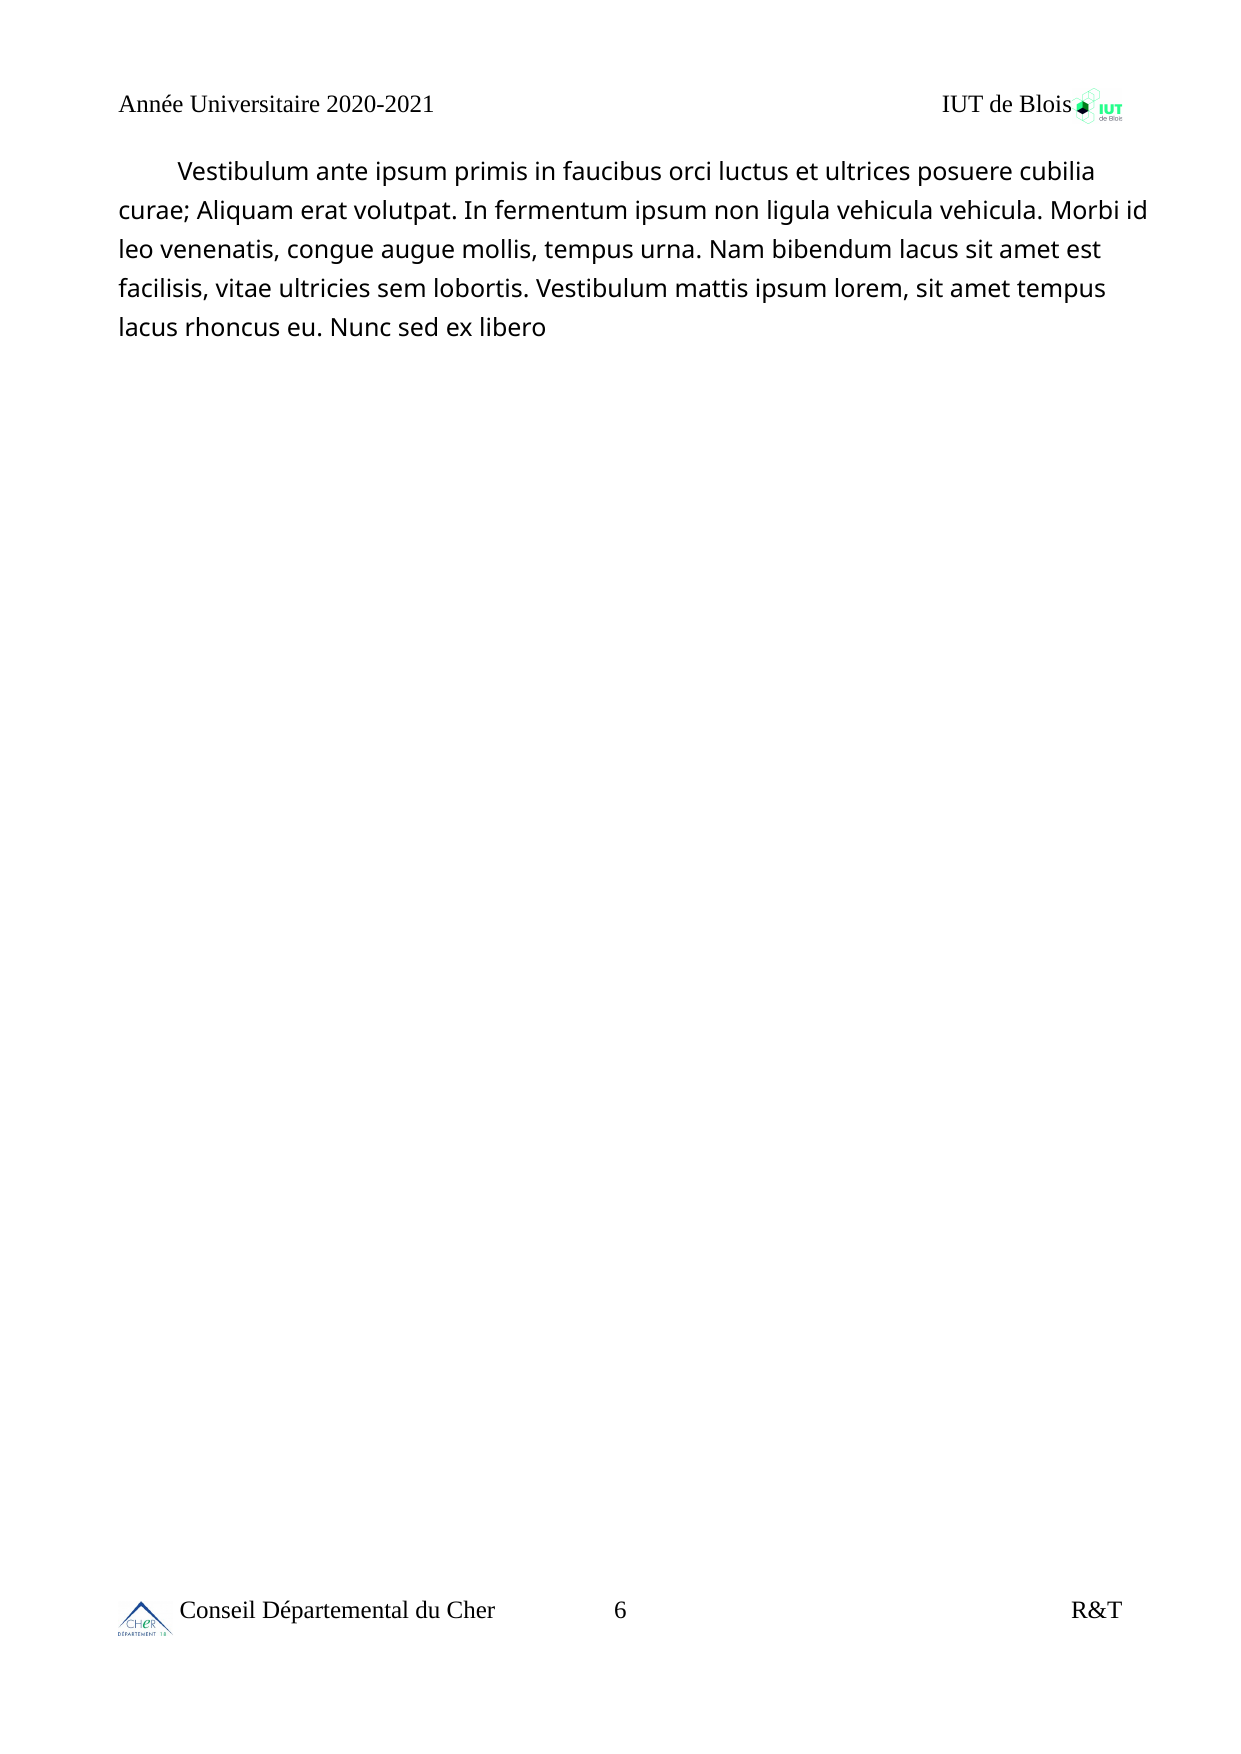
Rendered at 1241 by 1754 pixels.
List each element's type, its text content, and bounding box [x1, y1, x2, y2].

picture [118, 1601, 174, 1636]
picture [1071, 88, 1123, 124]
text Vestibulum ante ipsum primis in faucibus orci luctus et ultrices posuere cubilia curae; Aliquam erat volutpat. In fermentum ipsum non ligula vehicula vehicula. Morbi id leo venenatis, congue augue mollis, tempus urna. Nam bibendum lacus sit amet est facilisis, vitae ultricies sem lobortis. Vestibulum mattis ipsum lorem, sit amet tempus lacus rhoncus eu. Nunc sed ex libero [118, 153, 1152, 344]
